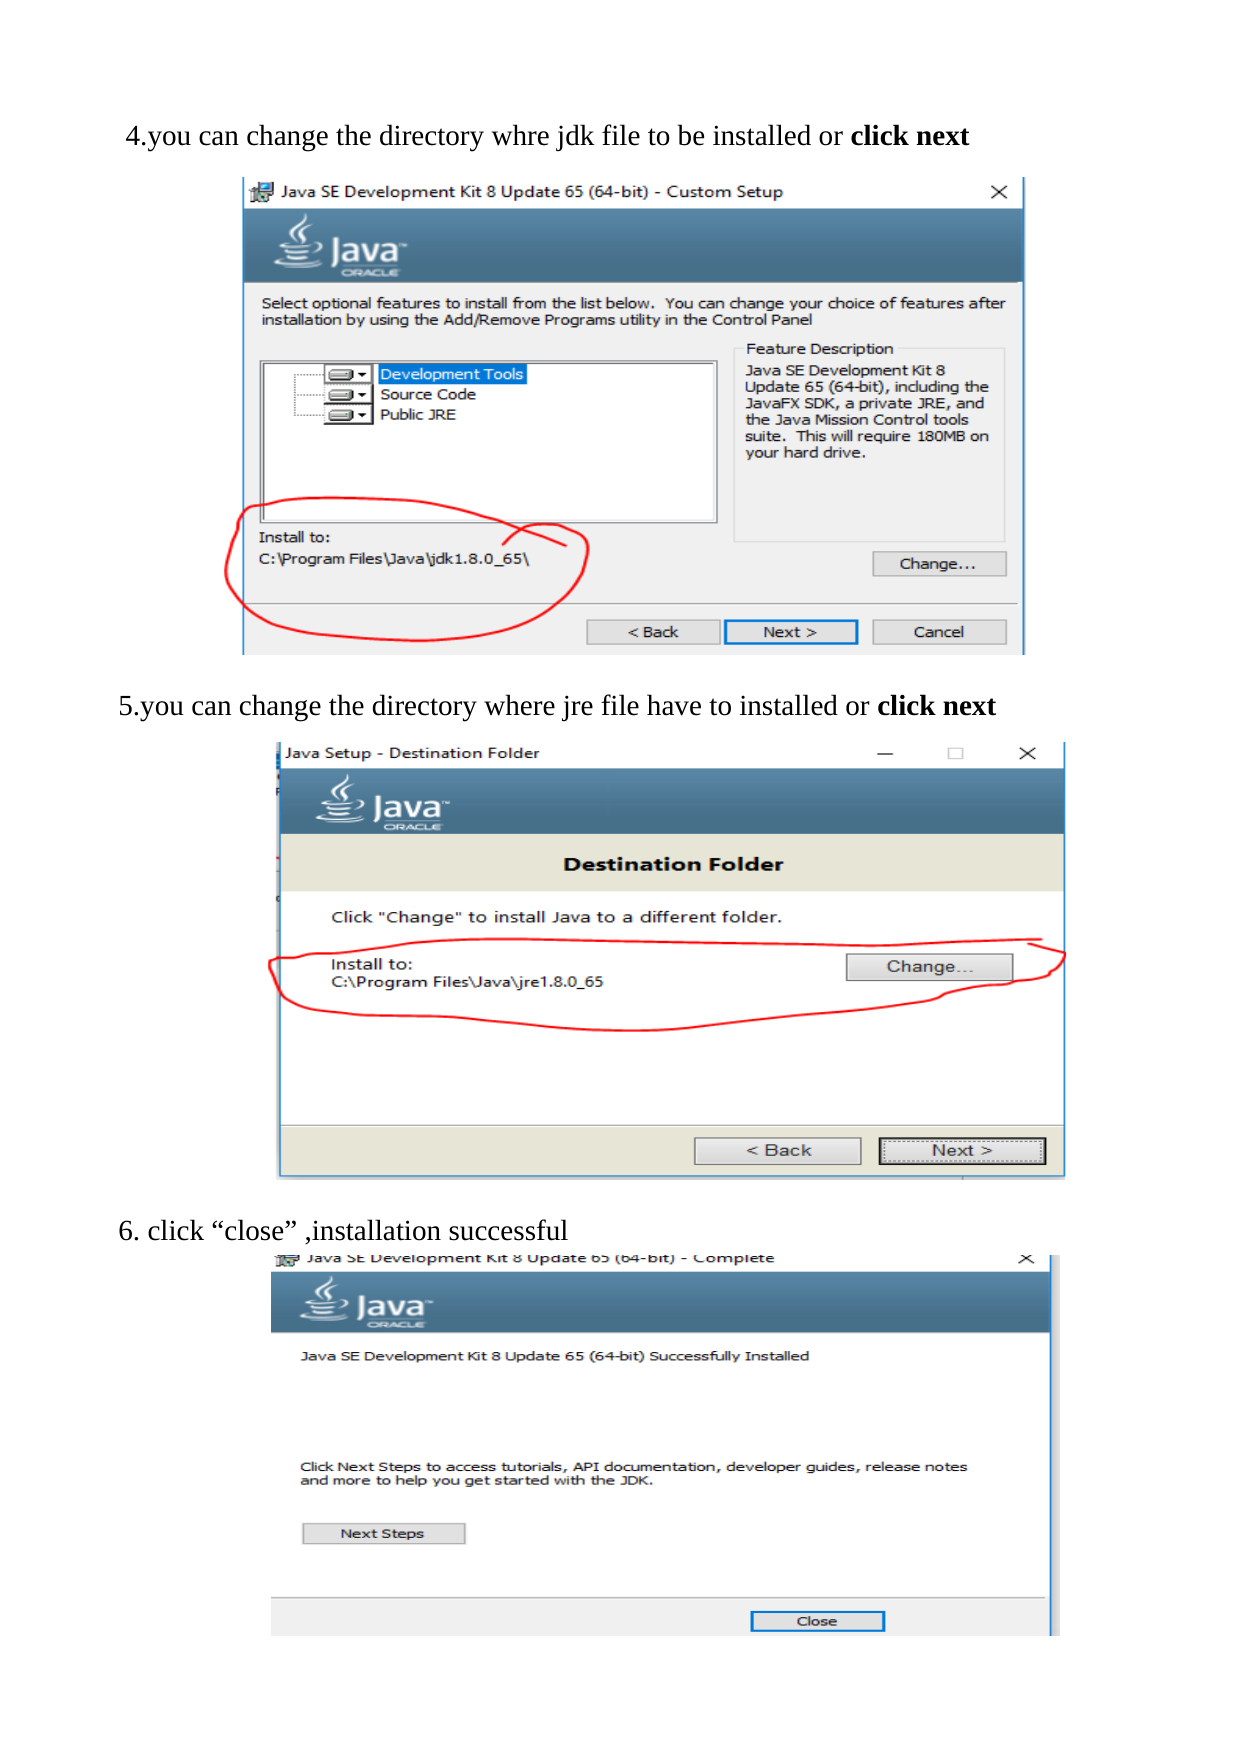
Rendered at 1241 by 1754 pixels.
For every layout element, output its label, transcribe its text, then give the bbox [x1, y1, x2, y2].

picture [271, 1255, 1060, 1636]
text 4.you can change the directory whre jdk file to be installed or click next [118, 118, 1122, 152]
picture [267, 742, 1067, 1180]
text 5.you can change the directory where jre file have to installed or click next [118, 688, 1122, 721]
picture [224, 177, 1026, 655]
text 6. click “close” ,installation successful [118, 1213, 1122, 1246]
